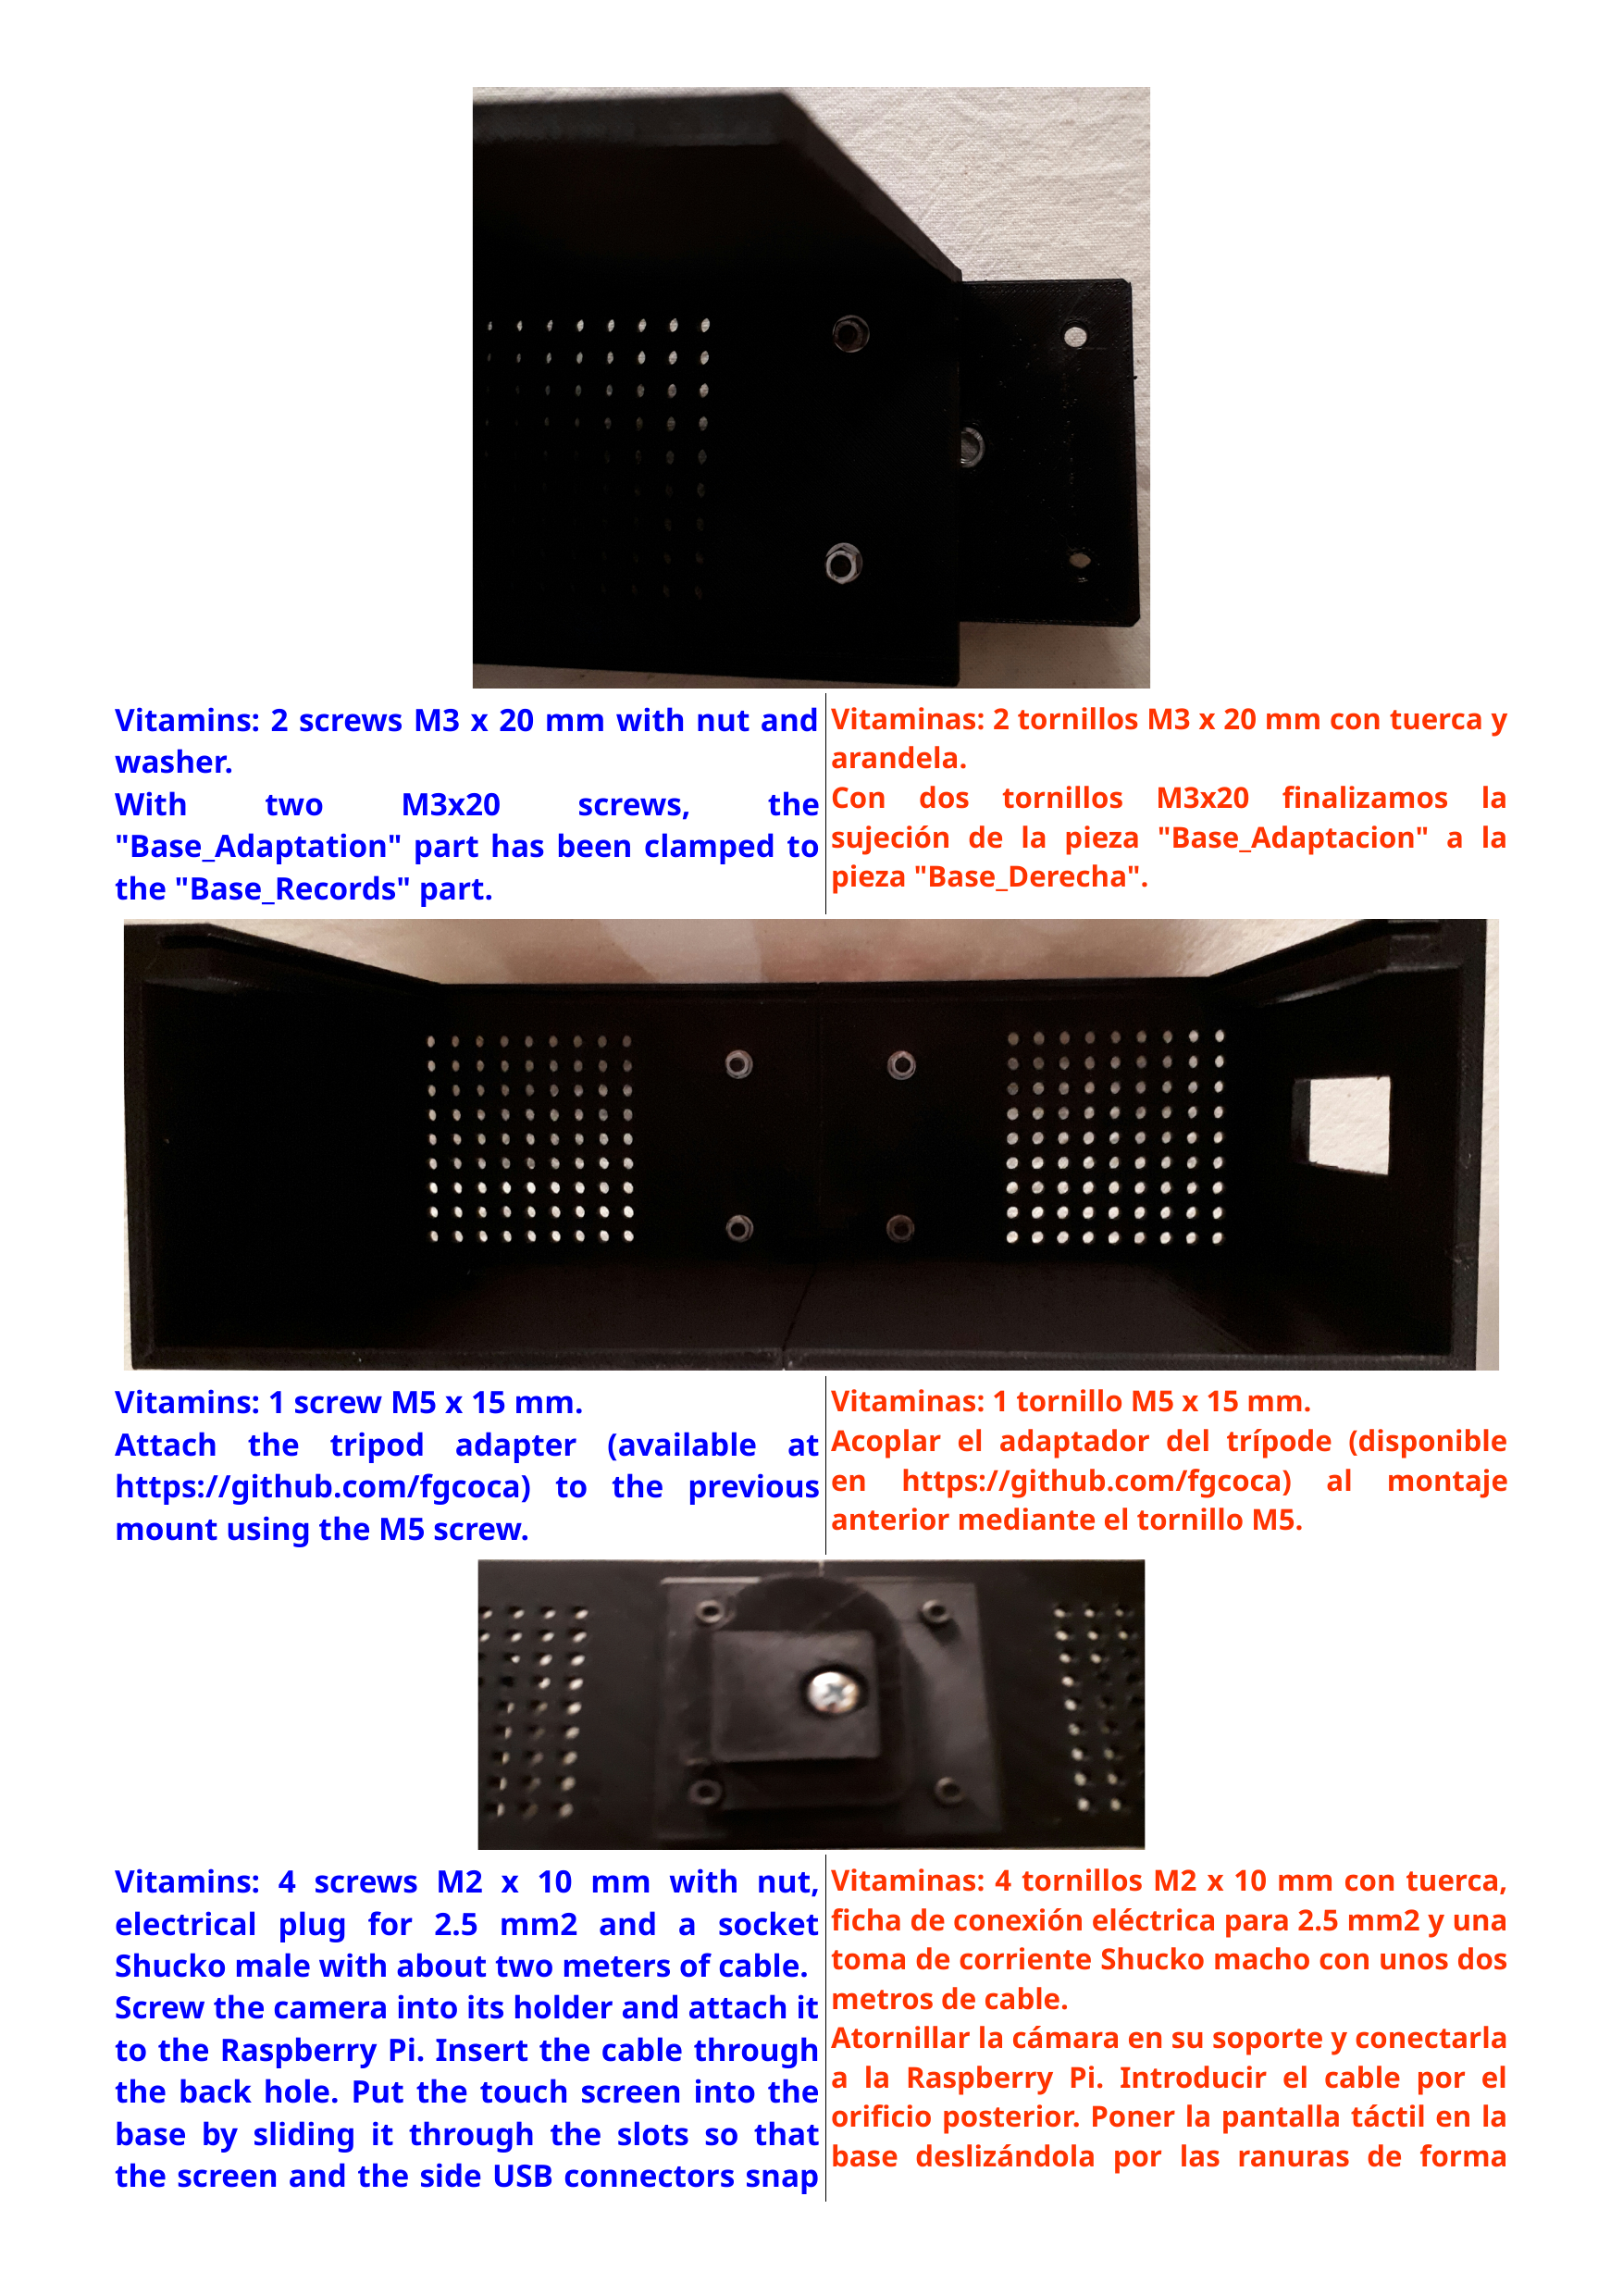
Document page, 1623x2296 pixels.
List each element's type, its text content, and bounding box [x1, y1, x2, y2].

picture [123, 919, 1500, 1371]
table_cell Vitamins: 1 screw M5 x 15 mm. Attach the tripod adapter (available at https://github.com/fgcoca) to the previous mount using the M5 screw. [109, 1376, 825, 1555]
table_cell [109, 82, 1514, 693]
table_cell [109, 914, 1514, 1376]
table_cell Vitaminas: 2 tornillos M3 x 20 mm con tuerca y arandela. Con dos tornillos M3x20 finalizamos la sujeción de la pieza "Base_Adaptacion" a la pieza "Base_Derecha". [826, 693, 1514, 914]
picture [472, 87, 1151, 689]
table_cell Vitaminas: 1 tornillo M5 x 15 mm. Acoplar el adaptador del trípode (disponible en https://github.com/fgcoca) al montaje anterior mediante el tornillo M5. [826, 1376, 1514, 1555]
picture [477, 1559, 1146, 1850]
table_cell [109, 1555, 1514, 1855]
table_cell Vitamins: 2 screws M3 x 20 mm with nut and washer. With two M3x20 screws, the "Base_Adaptation" part has been clamped to the "Base_Records" part. [109, 693, 825, 914]
table_cell Vitamins: 4 screws M2 x 10 mm with nut, electrical plug for 2.5 mm2 and a socket Shucko male with about two meters of cable. Screw the camera into its holder and attach it to the Raspberry Pi. Insert the cable through the back hole. Put the touch screen into the base by sliding it through the slots so that the screen and the side USB connectors snap [109, 1855, 825, 2202]
table_cell Vitaminas: 4 tornillos M2 x 10 mm con tuerca, ficha de conexión eléctrica para 2.5 mm2 y una toma de corriente Shucko macho con unos dos metros de cable. Atornillar la cámara en su soporte y conectarla a la Raspberry Pi. Introducir el cable por el orificio posterior. Poner la pantalla táctil en la base deslizándola por las ranuras de forma [826, 1855, 1514, 2202]
